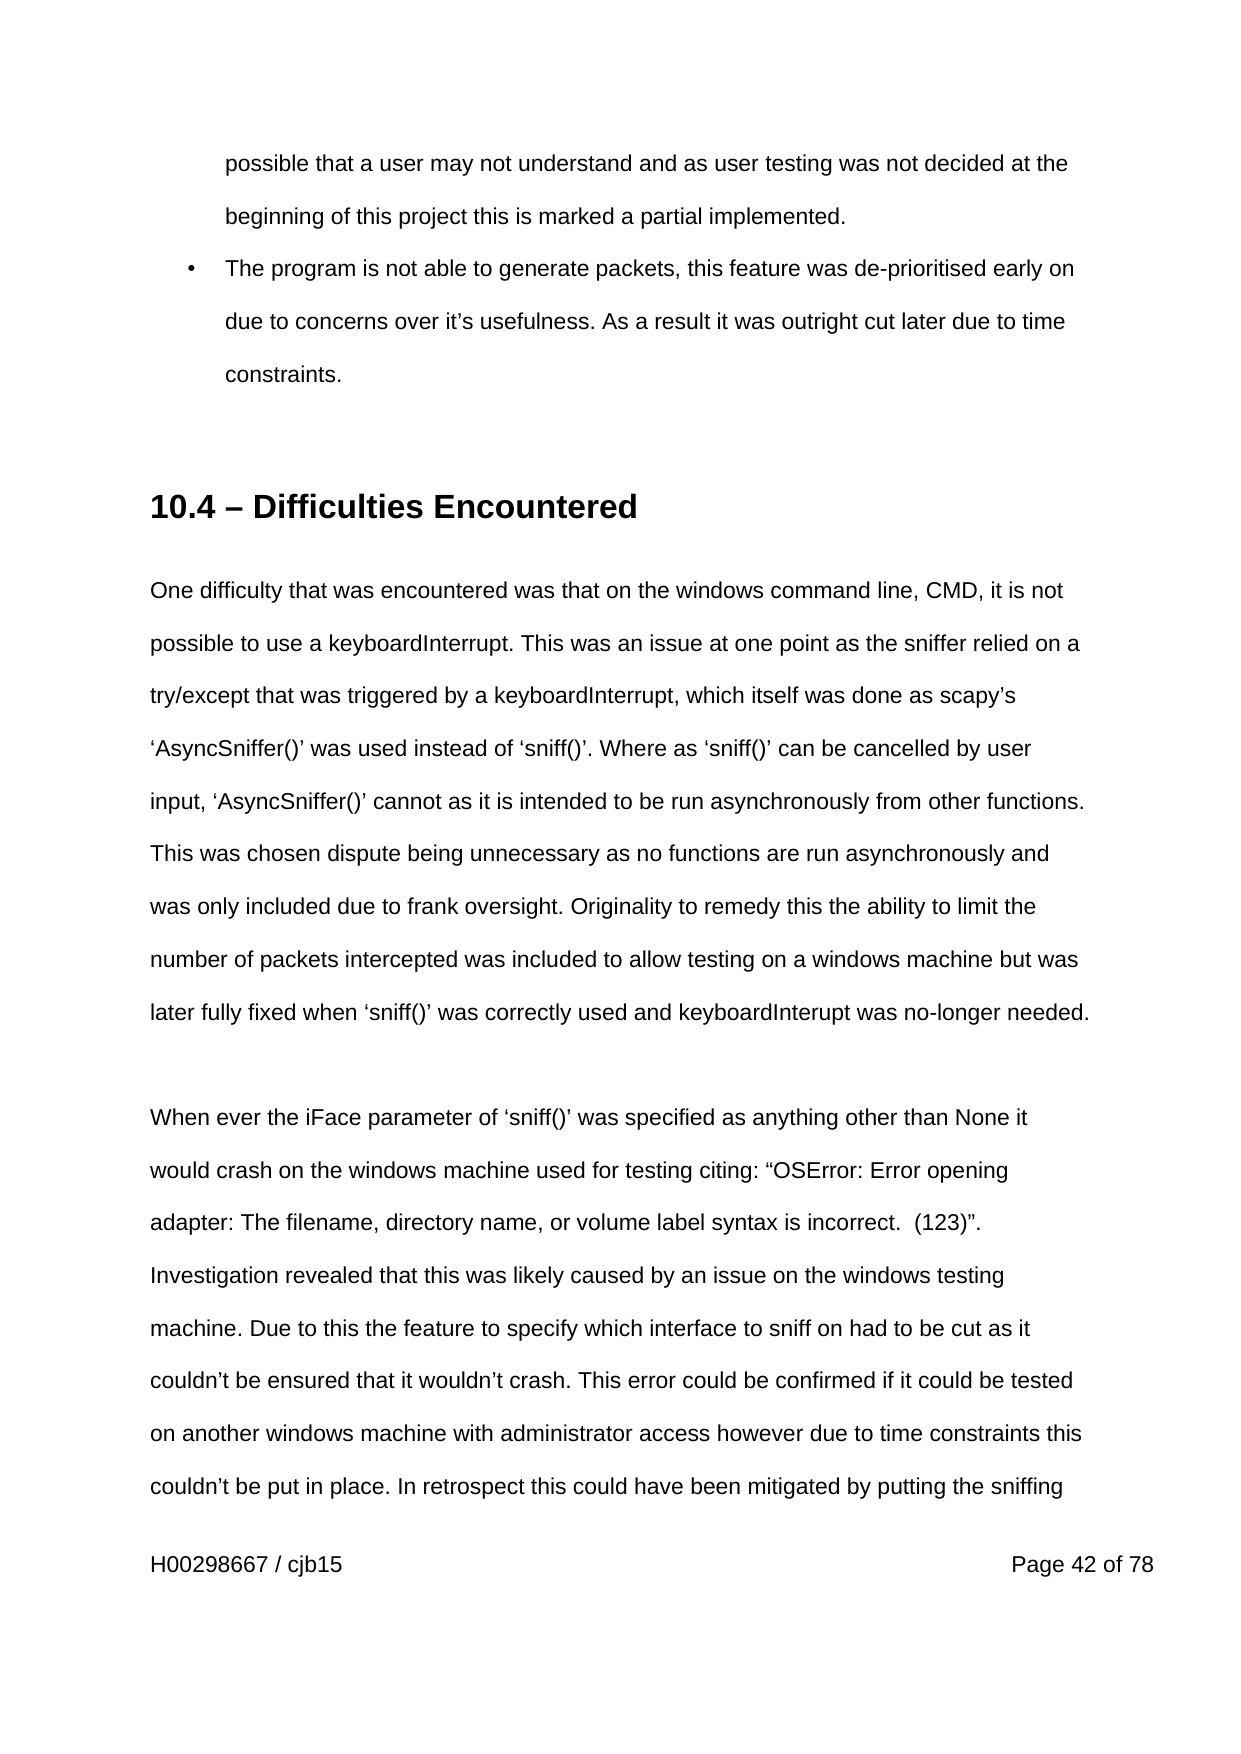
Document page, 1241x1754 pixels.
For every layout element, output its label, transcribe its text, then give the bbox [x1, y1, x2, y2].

text One difficulty that was encountered was that on the windows command line, CMD, it is not possible to use a keyboardInterrupt. This was an issue at one point as the sniffer relied on a try/except that was triggered by a keyboardInterrupt, which itself was done as scapy’s ‘AsyncSniffer()’ was used instead of ‘sniff()’. Where as ‘sniff()’ can be cancelled by user input, ‘AsyncSniffer()’ cannot as it is intended to be run asynchronously from other functions. This was chosen dispute being unnecessary as no functions are run asynchronously and was only included due to frank oversight. Originality to remedy this the ability to limit the number of packets intercepted was included to allow testing on a windows machine but was later fully fixed when ‘sniff()’ was correctly used and keyboardInterupt was no-longer needed. [150, 577, 1090, 1025]
subtitle 10.4 – Difficulties Encountered [150, 487, 1090, 526]
list possible that a user may not understand and as user testing was not decided at the beginning of this project this is marked a partial implemented. [187, 150, 1090, 229]
text When ever the iFace parameter of ‘sniff()’ was specified as anything other than None it would crash on the windows machine used for testing citing: “OSError: Error opening adapter: The filename, directory name, or volume label syntax is incorrect. (123)”. Investigation revealed that this was likely caused by an issue on the windows testing machine. Due to this the feature to specify which interface to sniff on had to be cut as it couldn’t be ensured that it wouldn’t crash. This error could be confirmed if it could be tested on another windows machine with administrator access however due to time constraints this couldn’t be put in place. In retrospect this could have been mitigated by putting the sniffing [150, 1104, 1090, 1499]
list The program is not able to generate packets, this feature was de-prioritised early on due to concerns over it’s usefulness. As a result it was outright cut later due to time constraints. [187, 255, 1090, 387]
